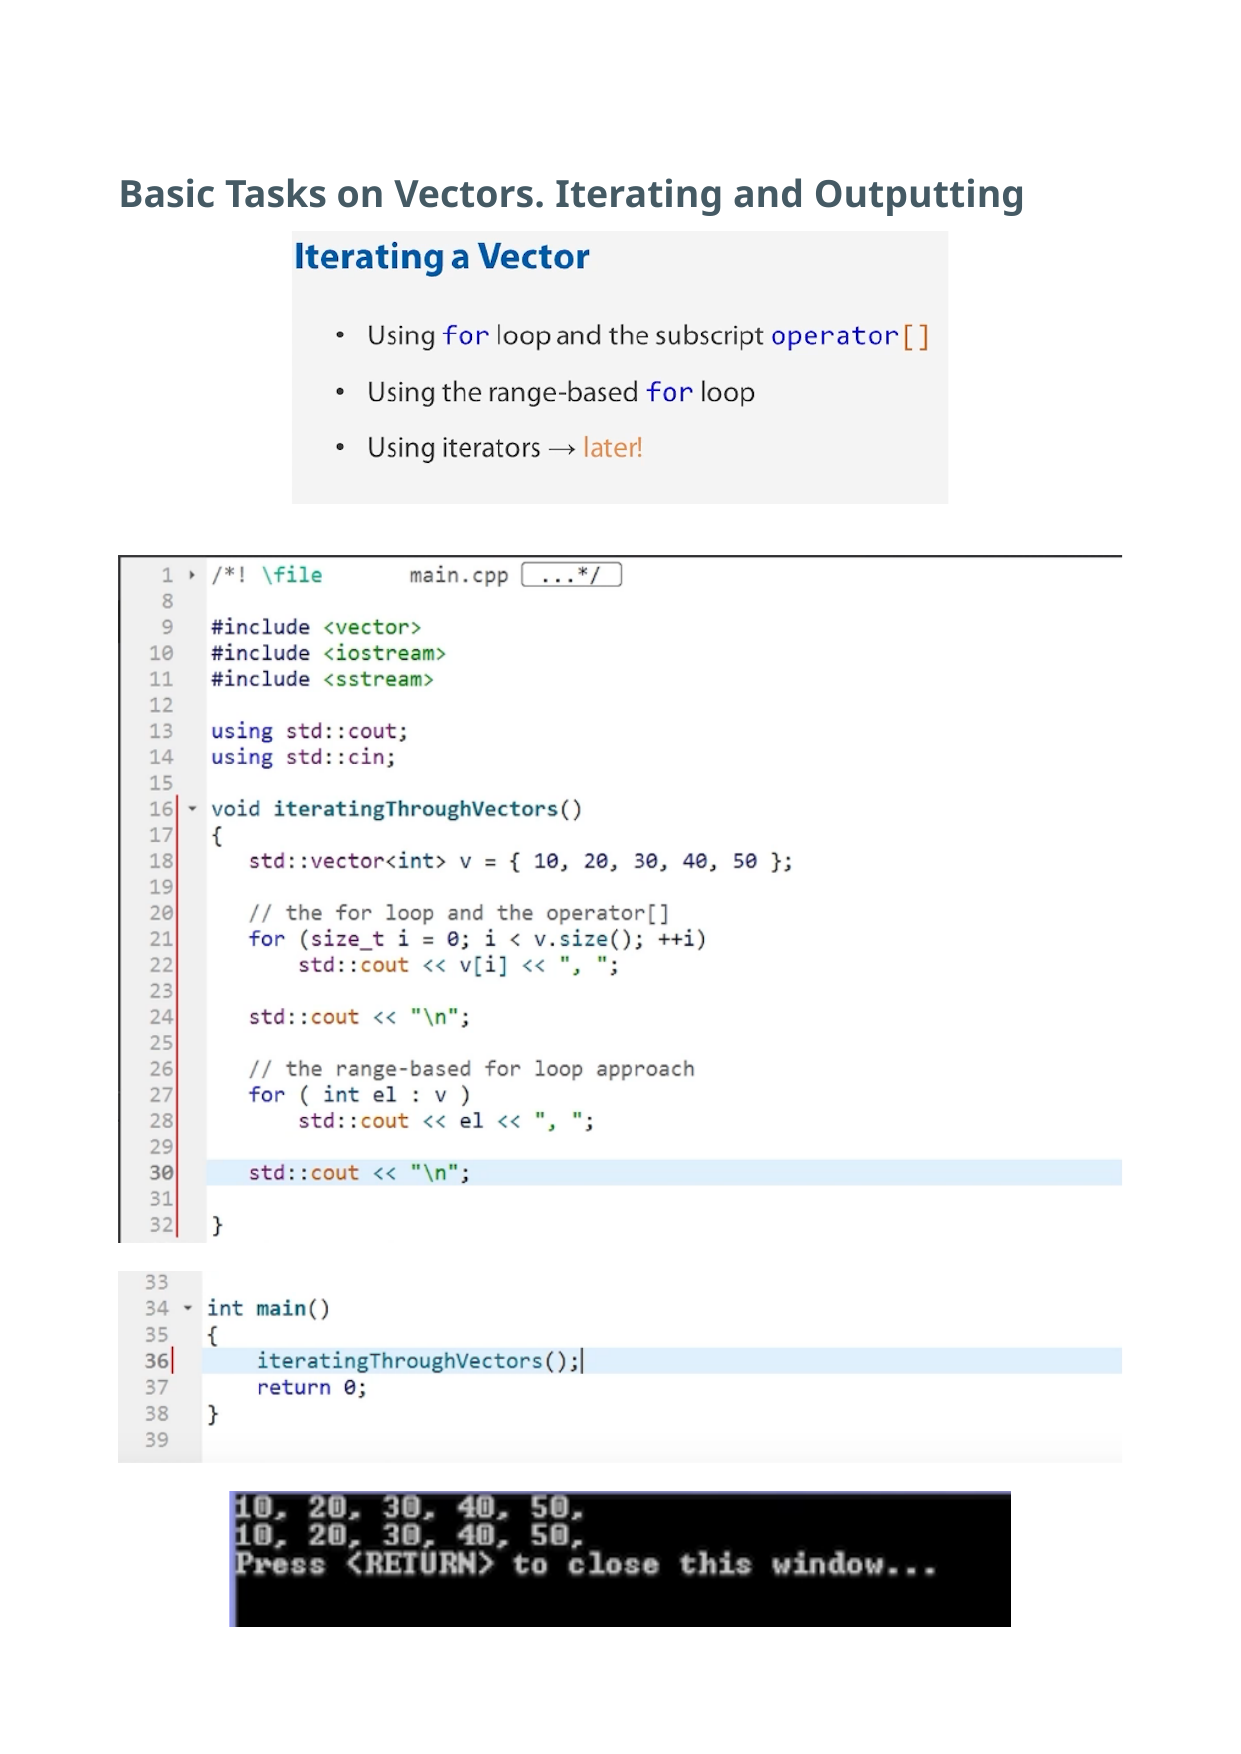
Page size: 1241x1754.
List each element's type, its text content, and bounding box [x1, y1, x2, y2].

picture [118, 1271, 1123, 1463]
picture [118, 555, 1123, 1243]
picture [229, 1491, 1011, 1627]
picture [291, 231, 949, 504]
subtitle Basic Tasks on Vectors. Iterating and Outputting [118, 168, 1122, 219]
